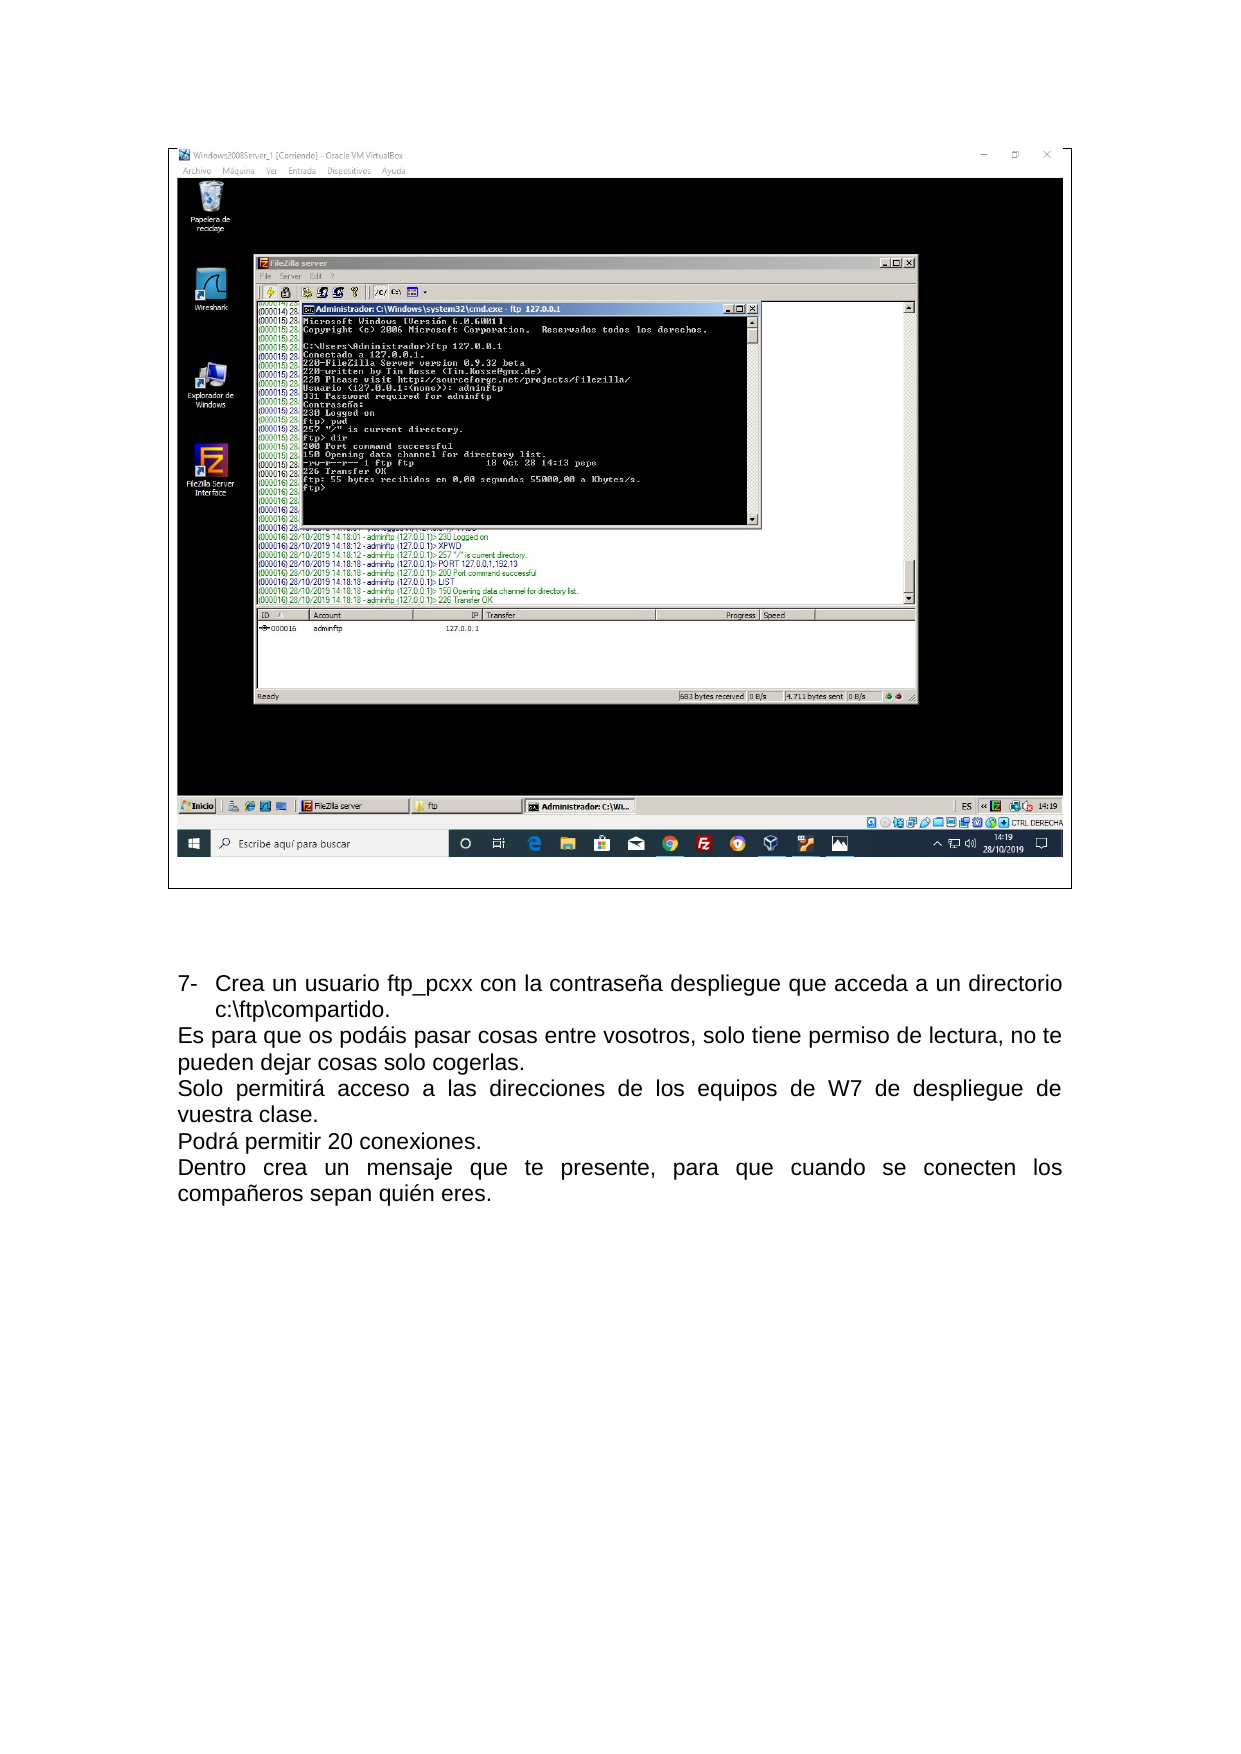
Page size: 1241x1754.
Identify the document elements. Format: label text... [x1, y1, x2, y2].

text Podrá permitir 20 conexiones. [177, 1128, 1063, 1154]
text Es para que os podáis pasar cosas entre vosotros, solo tiene permiso de lectura, no te pueden dejar cosas solo cogerlas. [177, 1022, 1063, 1075]
text Dentro crea un mensaje que te presente, para que cuando se conecten los compañeros sepan quién eres. [177, 1154, 1063, 1207]
text Solo permitirá acceso a las direcciones de los equipos de W7 de despliegue de vuestra clase. [177, 1075, 1063, 1128]
picture [177, 147, 1063, 857]
list Crea un usuario ftp_pcxx con la contraseña despliegue que acceda a un directorio c:\ftp\compartido. [177, 969, 1063, 1022]
